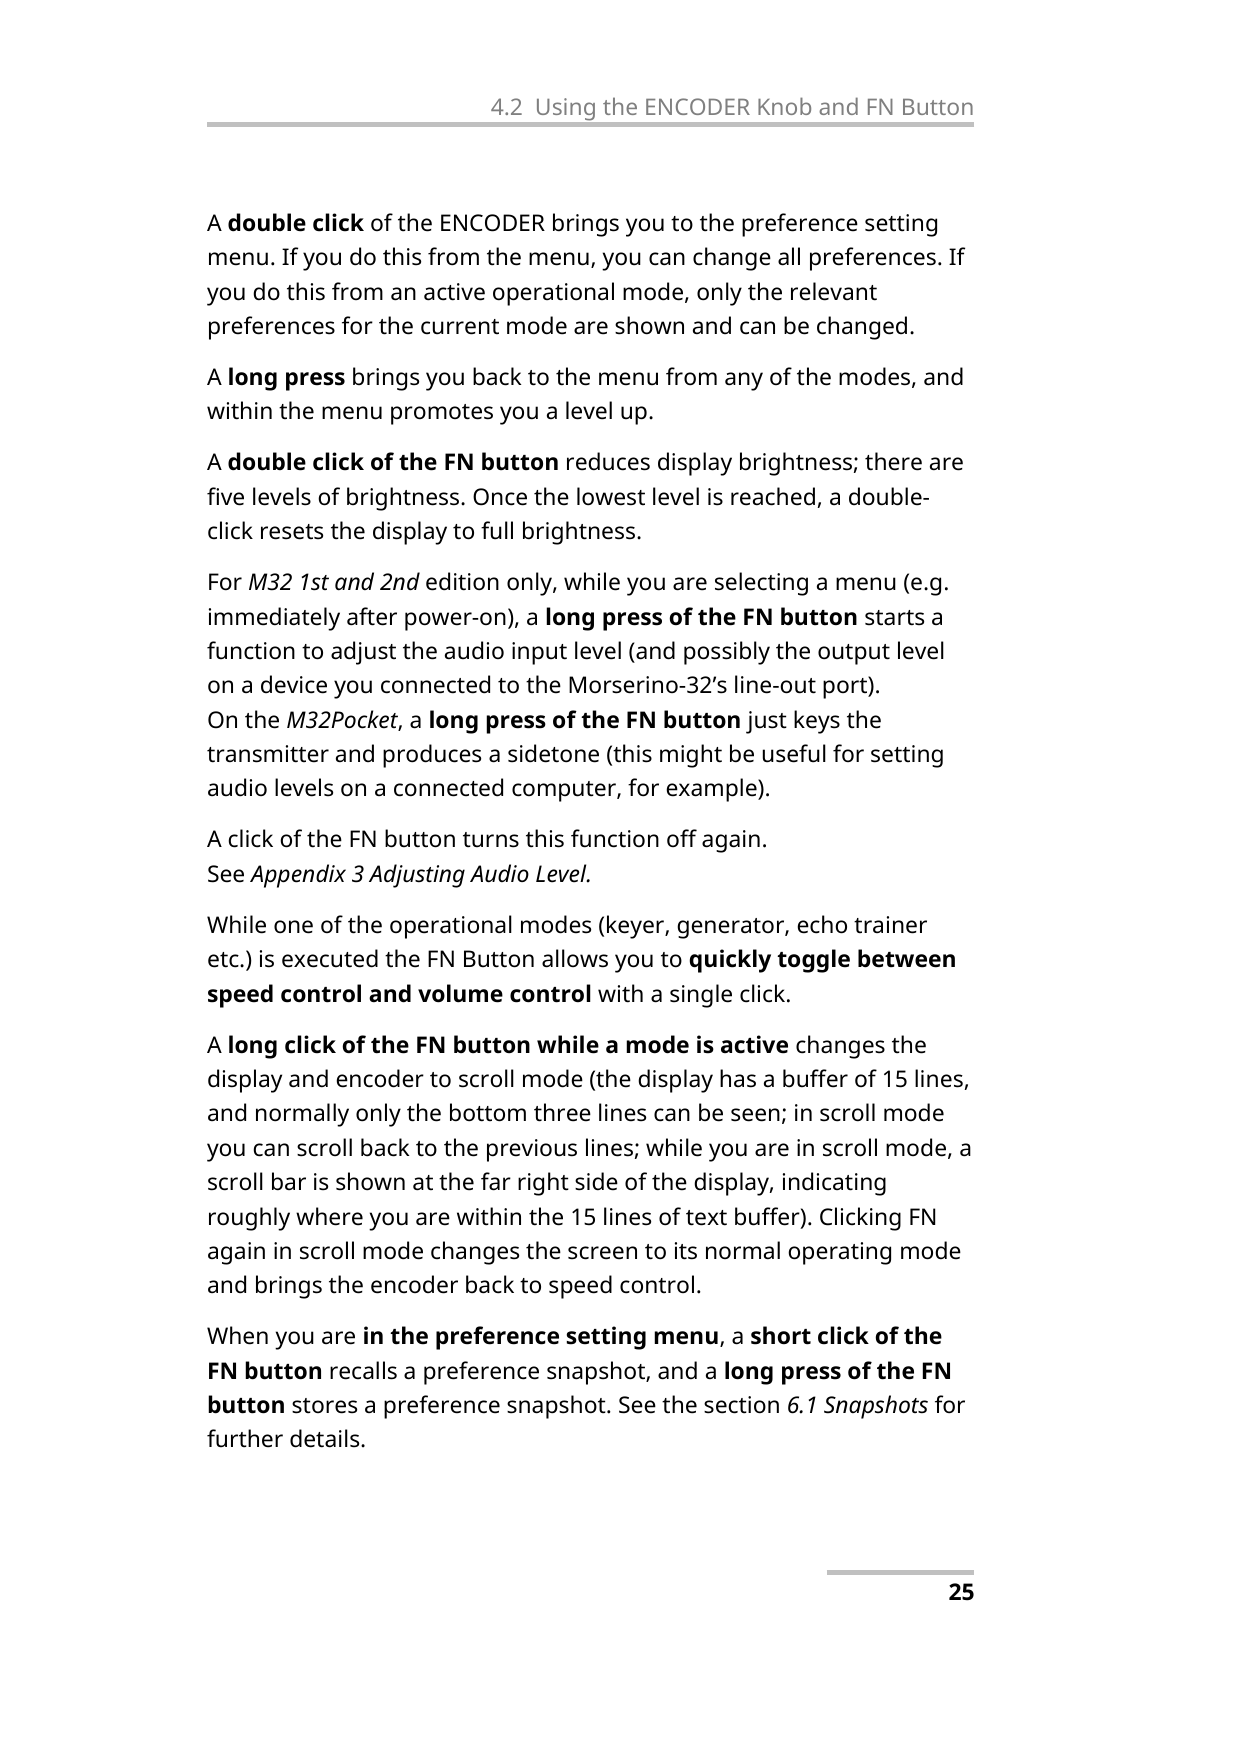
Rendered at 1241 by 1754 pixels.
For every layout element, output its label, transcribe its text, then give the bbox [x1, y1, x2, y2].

text A long click of the FN button while a mode is active changes the display and encoder to scroll mode (the display has a buffer of 15 lines, and normally only the bottom three lines can be seen; in scroll mode you can scroll back to the previous lines; while you are in scroll mode, a scroll bar is shown at the far right side of the display, indicating roughly where you are within the 15 lines of text buffer). Clicking FN again in scroll mode changes the screen to its normal operating mode and brings the encoder back to speed control. [207, 1029, 974, 1301]
text A double click of the FN button reduces display brightness; there are five levels of brightness. Once the lowest level is reached, a double-click resets the display to full brightness. [207, 446, 974, 546]
text A double click of the ENCODER brings you to the preference setting menu. If you do this from the menu, you can change all preferences. If you do this from an active operational mode, only the relevant preferences for the current mode are shown and can be changed. [207, 207, 974, 341]
text A click of the FN button turns this function off again. See Appendix 3 Adjusting Audio Level. [207, 823, 974, 889]
text While one of the operational modes (keyer, generator, echo trainer etc.) is executed the FN Button allows you to quickly toggle between speed control and volume control with a single click. [207, 909, 974, 1009]
text For M32 1st and 2nd edition only, while you are selecting a menu (e.g. immediately after power-on), a long press of the FN button starts a function to adjust the audio input level (and possibly the output level on a device you connected to the Morserino-32’s line-out port). On the M32Pocket, a long press of the FN button just keys the transmitter and produces a sidetone (this might be useful for setting audio levels on a connected computer, for example). [207, 566, 974, 804]
text When you are in the preference setting menu, a short click of the FN button recalls a preference snapshot, and a long press of the FN button stores a preference snapshot. See the section 6.1 Snapshots for further details. [207, 1320, 974, 1455]
text A long press brings you back to the menu from any of the modes, and within the menu promotes you a level up. [207, 361, 974, 427]
